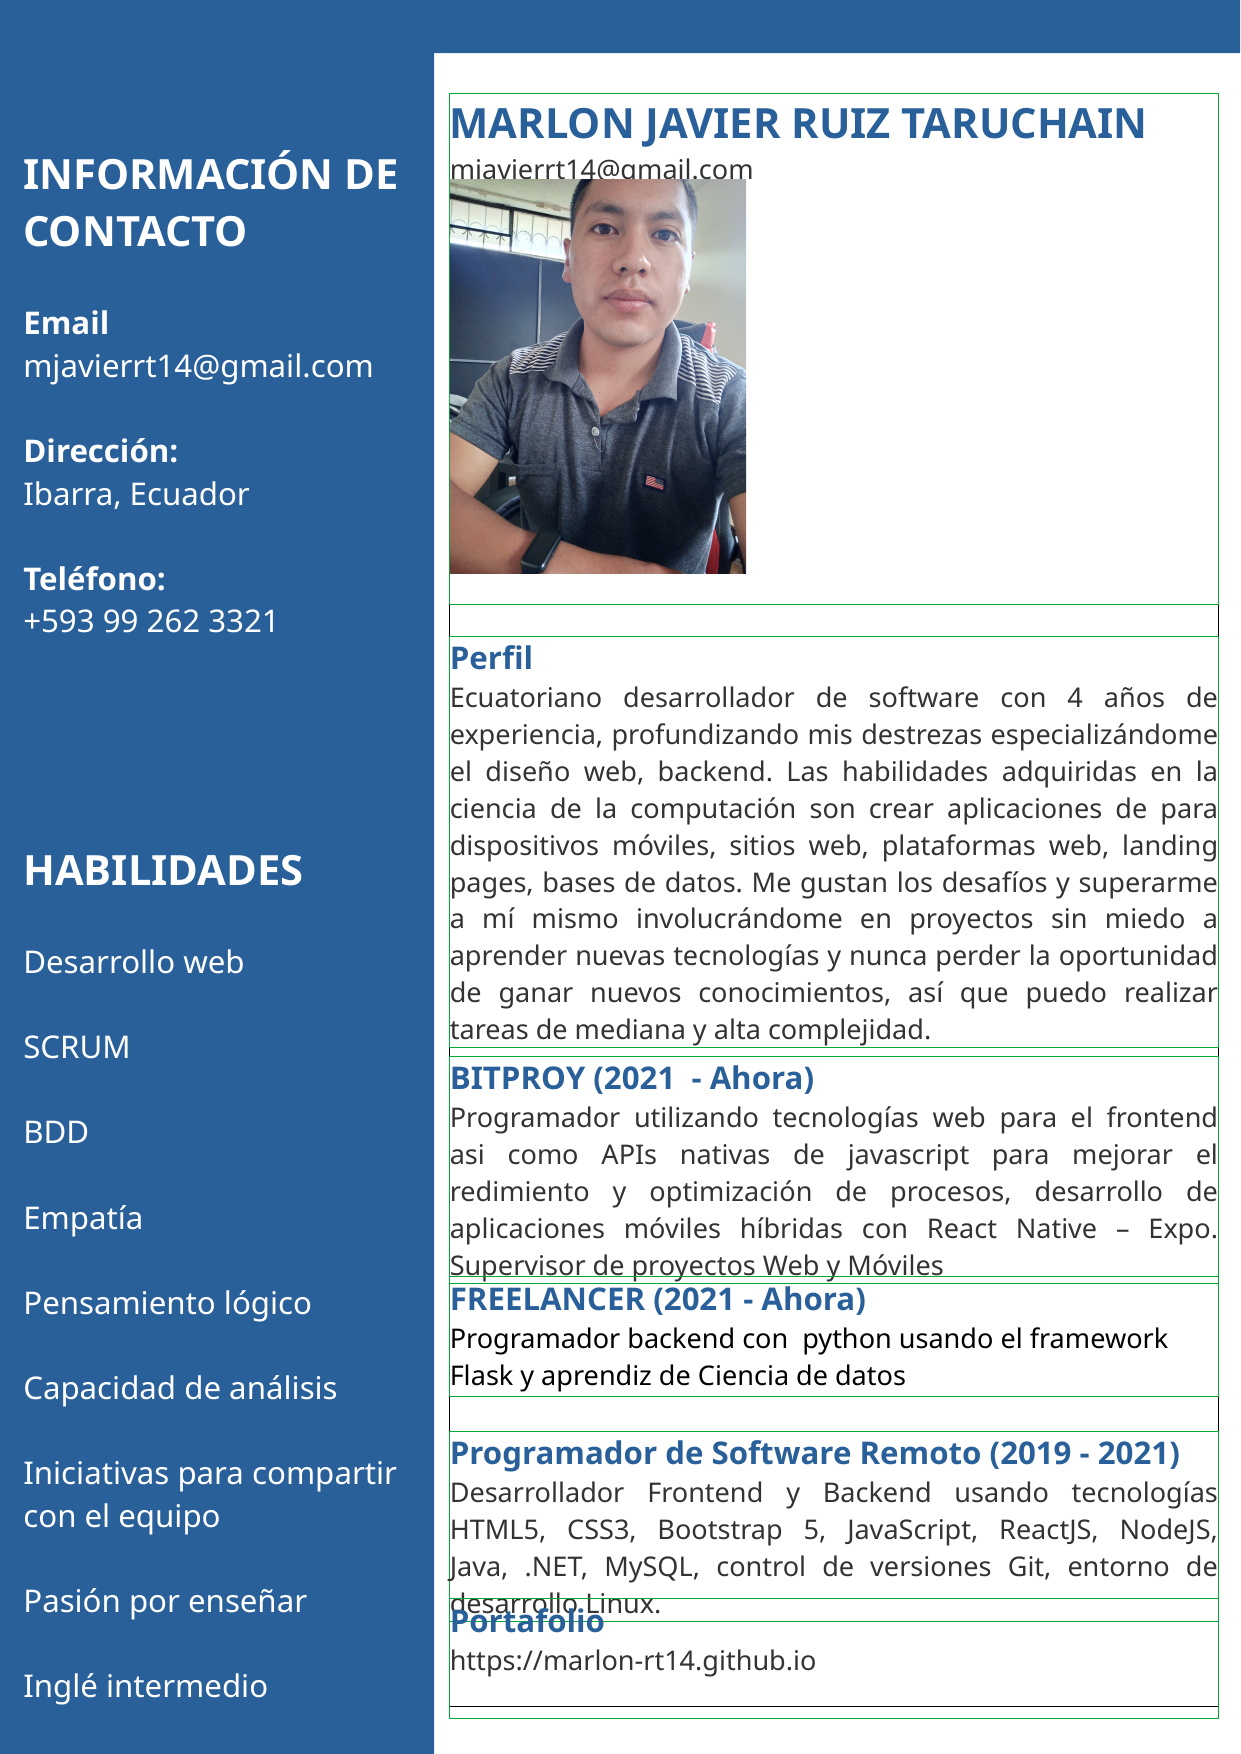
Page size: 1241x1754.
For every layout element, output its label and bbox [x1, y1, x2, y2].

picture [449, 179, 747, 574]
